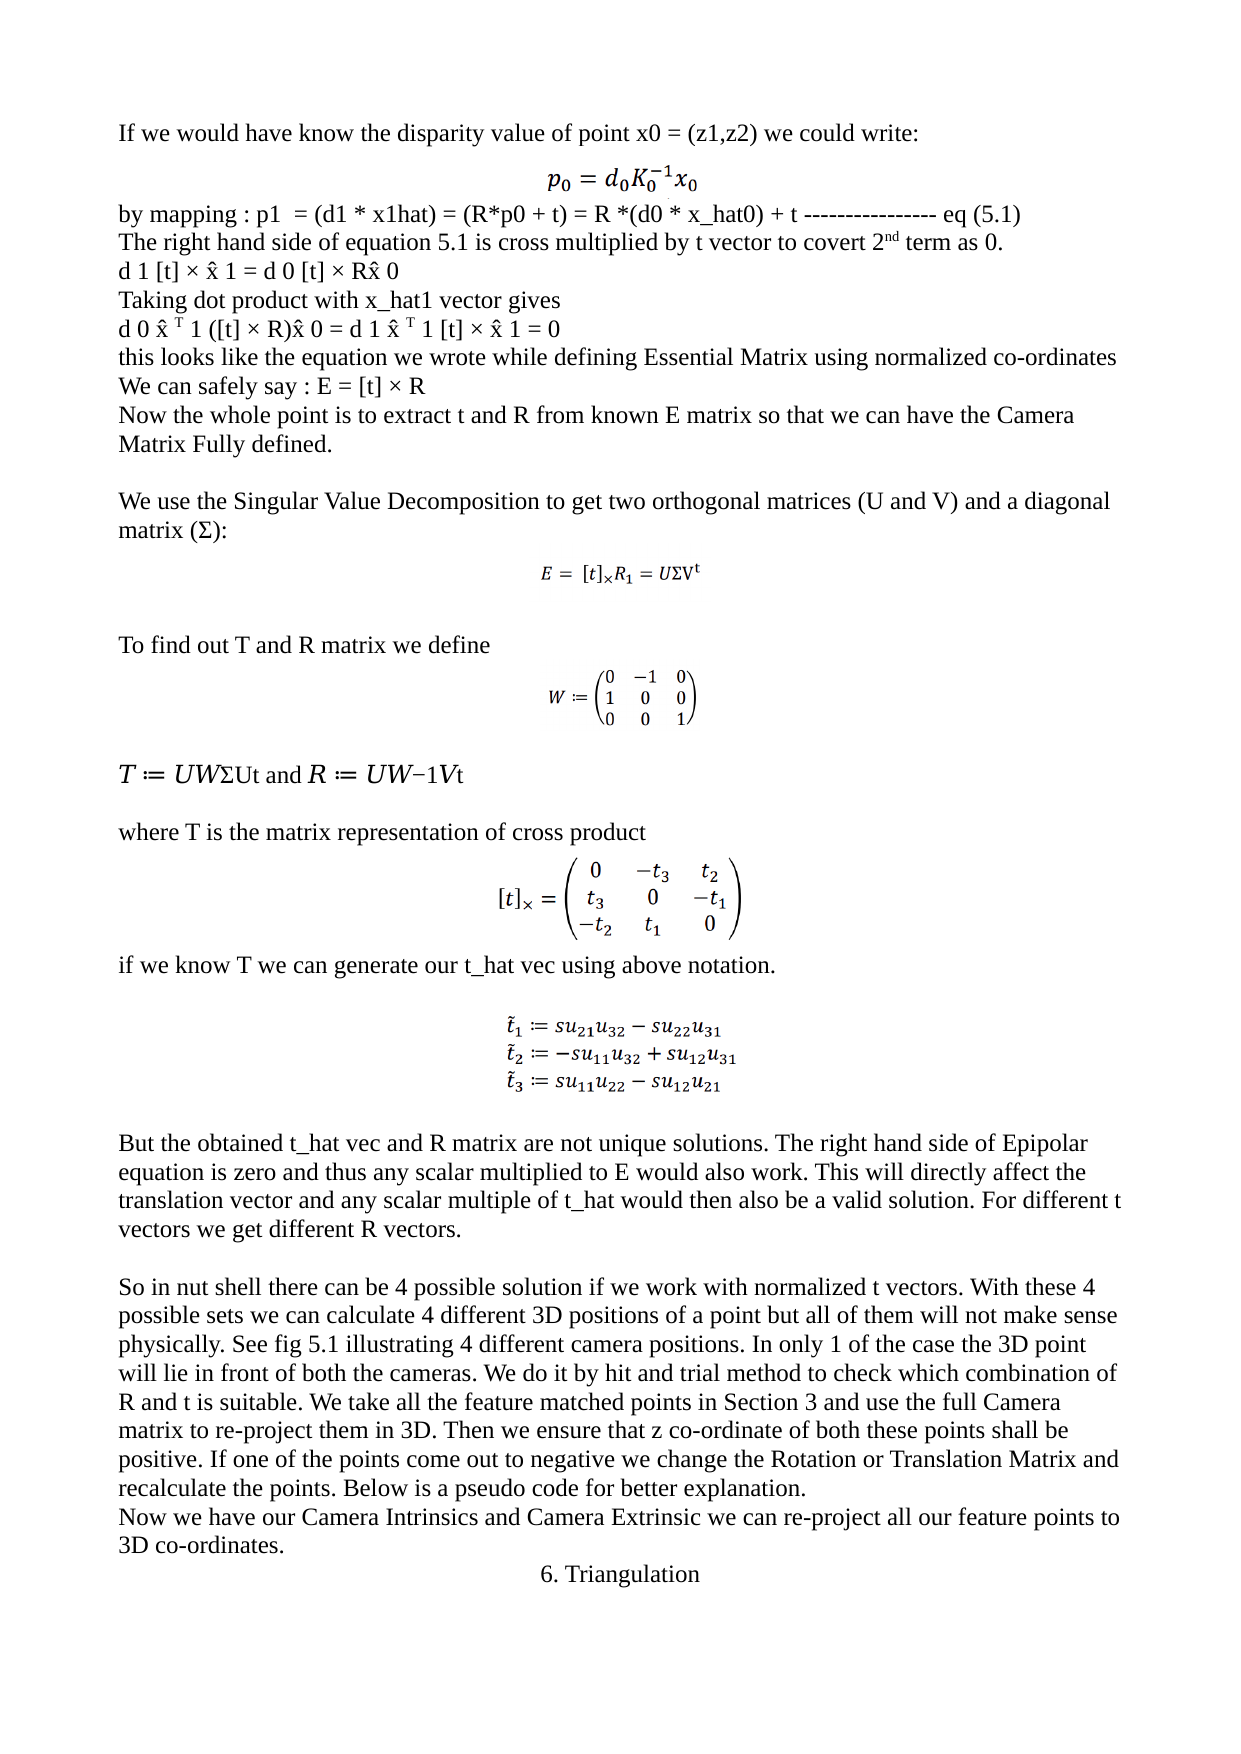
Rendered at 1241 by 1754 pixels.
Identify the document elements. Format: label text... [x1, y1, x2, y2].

text Now the whole point is to extract t and R from known E matrix so that we can have the Camera Matrix Fully defined. [118, 400, 1122, 457]
text d 0 x̂ T 1 ([t] × R)x̂ 0 = d 1 x̂ T 1 [t] × x̂ 1 = 0 [118, 314, 1122, 342]
picture [540, 659, 700, 731]
text this looks like the equation we wrote while defining Essential Matrix using normalized co-ordinates [118, 342, 1122, 371]
text If we would have know the disparity value of point x0 = (z1,z2) we could write: [118, 118, 1122, 147]
text where T is the matrix representation of cross product [118, 817, 1122, 846]
text by mapping : p1 = (d1 * x1hat) = (R*p0 + t) = R *(d0 * x_hat0) + t ---------------- eq (5.1) [118, 147, 1122, 227]
picture [529, 543, 712, 602]
text To find out T and R matrix we define [118, 630, 1122, 659]
picture [488, 846, 752, 951]
text if we know T we can generate our t_hat vec using above notation. [118, 846, 1122, 979]
text So in nut shell there can be 4 possible solution if we work with normalized t vectors. With these 4 possible sets we can calculate 4 different 3D positions of a point but all of them will not make sense physically. See fig 5.1 illustrating 4 different camera positions. In only 1 of the case the 3D point will lie in front of both the cameras. We do it by hit and trial method to check which combination of R and t is suitable. We take all the feature matched points in Section 3 and use the full Camera matrix to re-project them in 3D. Then we ensure that z co-ordinate of both these points shall be positive. If one of the points come out to negative we change the Rotation or Translation Matrix and recalculate the points. Below is a pseudo code for better explanation. [118, 1272, 1122, 1502]
picture [500, 1007, 740, 1099]
text Now we have our Camera Intrinsics and Camera Extrinsic we can re-project all our feature points to 3D co-ordinates. [118, 1502, 1122, 1559]
text We use the Singular Value Decomposition to get two orthogonal matrices (U and V) and a diagonal matrix (Σ): [118, 486, 1122, 544]
text But the obtained t_hat vec and R matrix are not unique solutions. The right hand side of Epipolar equation is zero and thus any scalar multiplied to E would also work. This will directly affect the translation vector and any scalar multiple of t_hat would then also be a valid solution. For different t vectors we get different R vectors. [118, 1128, 1122, 1243]
text d 1 [t] × x̂ 1 = d 0 [t] × Rx̂ 0 [118, 256, 1122, 285]
text 𝑇 ≔ 𝑈𝑊ΣUt and 𝑅 ≔ 𝑈𝑊−1𝑉t [118, 760, 1122, 788]
text We can safely say : E = [t] × R [118, 371, 1122, 400]
text Taking dot product with x_hat1 vector gives [118, 285, 1122, 314]
text 6. Triangulation [118, 1559, 1122, 1588]
picture [533, 146, 707, 199]
text The right hand side of equation 5.1 is cross multiplied by t vector to covert 2nd term as 0. [118, 227, 1122, 256]
